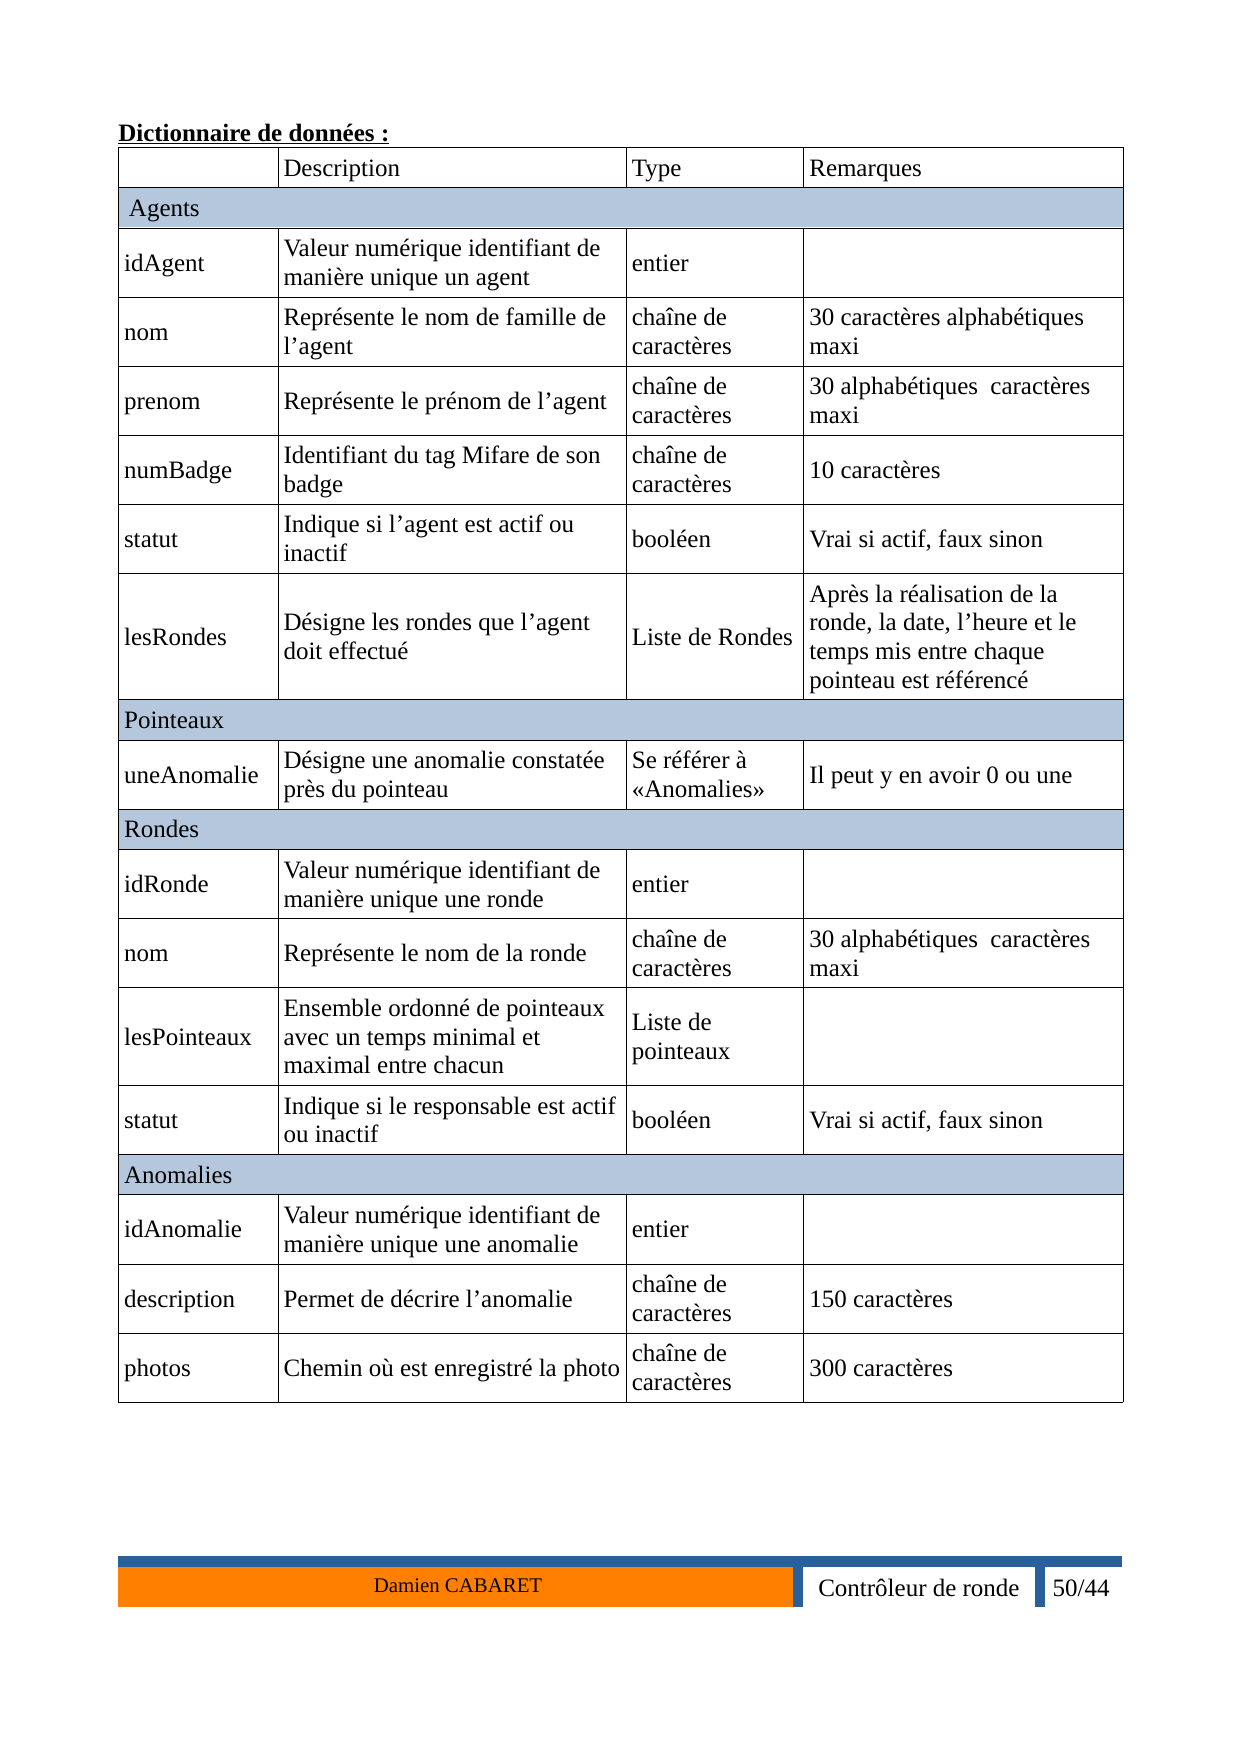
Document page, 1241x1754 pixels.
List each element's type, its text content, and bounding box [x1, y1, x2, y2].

table_header Remarques [804, 148, 1123, 187]
table_cell statut [119, 1086, 278, 1154]
table_cell idAgent [119, 229, 278, 297]
text Dictionnaire de données : [118, 118, 1122, 147]
table_cell nom [119, 919, 278, 987]
table_cell Identifiant du tag Mifare de son badge [279, 436, 626, 504]
table_header Type [627, 148, 803, 187]
table_cell [804, 229, 1123, 297]
table_cell Agents [119, 188, 1123, 227]
table_cell Permet de décrire l’anomalie [279, 1265, 626, 1332]
table_cell 30 alphabétiques caractères maxi [804, 367, 1123, 435]
table_cell lesRondes [119, 574, 278, 699]
table_cell 30 alphabétiques caractères maxi [804, 919, 1123, 987]
table_cell Liste de Rondes [627, 574, 803, 699]
table_cell nom [119, 298, 278, 366]
table_cell Liste de pointeaux [627, 988, 803, 1085]
table_cell description [119, 1265, 278, 1332]
table_cell chaîne de caractères [627, 1334, 803, 1402]
table_cell entier [627, 229, 803, 297]
table_cell entier [627, 850, 803, 918]
table_cell chaîne de caractères [627, 298, 803, 366]
table_cell Rondes [119, 810, 1123, 849]
table_cell [804, 850, 1123, 918]
table_cell booléen [627, 1086, 803, 1154]
table_cell idAnomalie [119, 1195, 278, 1263]
table_cell [804, 1195, 1123, 1263]
table_cell 10 caractères [804, 436, 1123, 504]
table_cell Chemin où est enregistré la photo [279, 1334, 626, 1402]
table_cell 150 caractères [804, 1265, 1123, 1332]
table_cell 30 caractères alphabétiques maxi [804, 298, 1123, 366]
table_cell [804, 988, 1123, 1085]
table_cell Ensemble ordonné de pointeaux avec un temps minimal et maximal entre chacun [279, 988, 626, 1085]
table_cell uneAnomalie [119, 741, 278, 809]
table_cell Valeur numérique identifiant de manière unique une anomalie [279, 1195, 626, 1263]
table_cell lesPointeaux [119, 988, 278, 1085]
table_header [119, 148, 278, 187]
table_cell 300 caractères [804, 1334, 1123, 1402]
table_header Description [279, 148, 626, 187]
table_cell entier [627, 1195, 803, 1263]
table_cell Vrai si actif, faux sinon [804, 505, 1123, 573]
table_cell statut [119, 505, 278, 573]
table_cell Indique si l’agent est actif ou inactif [279, 505, 626, 573]
table_cell Anomalies [119, 1155, 1123, 1194]
table_cell prenom [119, 367, 278, 435]
table_cell Après la réalisation de la ronde, la date, l’heure et le temps mis entre chaque pointeau est référencé [804, 574, 1123, 699]
table_cell numBadge [119, 436, 278, 504]
table_cell Représente le nom de famille de l’agent [279, 298, 626, 366]
table_cell photos [119, 1334, 278, 1402]
table_cell Pointeaux [119, 700, 1123, 740]
table_cell Vrai si actif, faux sinon [804, 1086, 1123, 1154]
table_cell Indique si le responsable est actif ou inactif [279, 1086, 626, 1154]
table_cell chaîne de caractères [627, 919, 803, 987]
table_cell chaîne de caractères [627, 367, 803, 435]
table_cell Il peut y en avoir 0 ou une [804, 741, 1123, 809]
table_cell idRonde [119, 850, 278, 918]
table_cell booléen [627, 505, 803, 573]
table_cell chaîne de caractères [627, 436, 803, 504]
table_cell Représente le nom de la ronde [279, 919, 626, 987]
table_cell Se référer à «Anomalies» [627, 741, 803, 809]
table_cell Désigne une anomalie constatée près du pointeau [279, 741, 626, 809]
table_cell Valeur numérique identifiant de manière unique une ronde [279, 850, 626, 918]
table_cell Valeur numérique identifiant de manière unique un agent [279, 229, 626, 297]
table_cell Représente le prénom de l’agent [279, 367, 626, 435]
table_cell chaîne de caractères [627, 1265, 803, 1332]
table_cell Désigne les rondes que l’agent doit effectué [279, 574, 626, 699]
